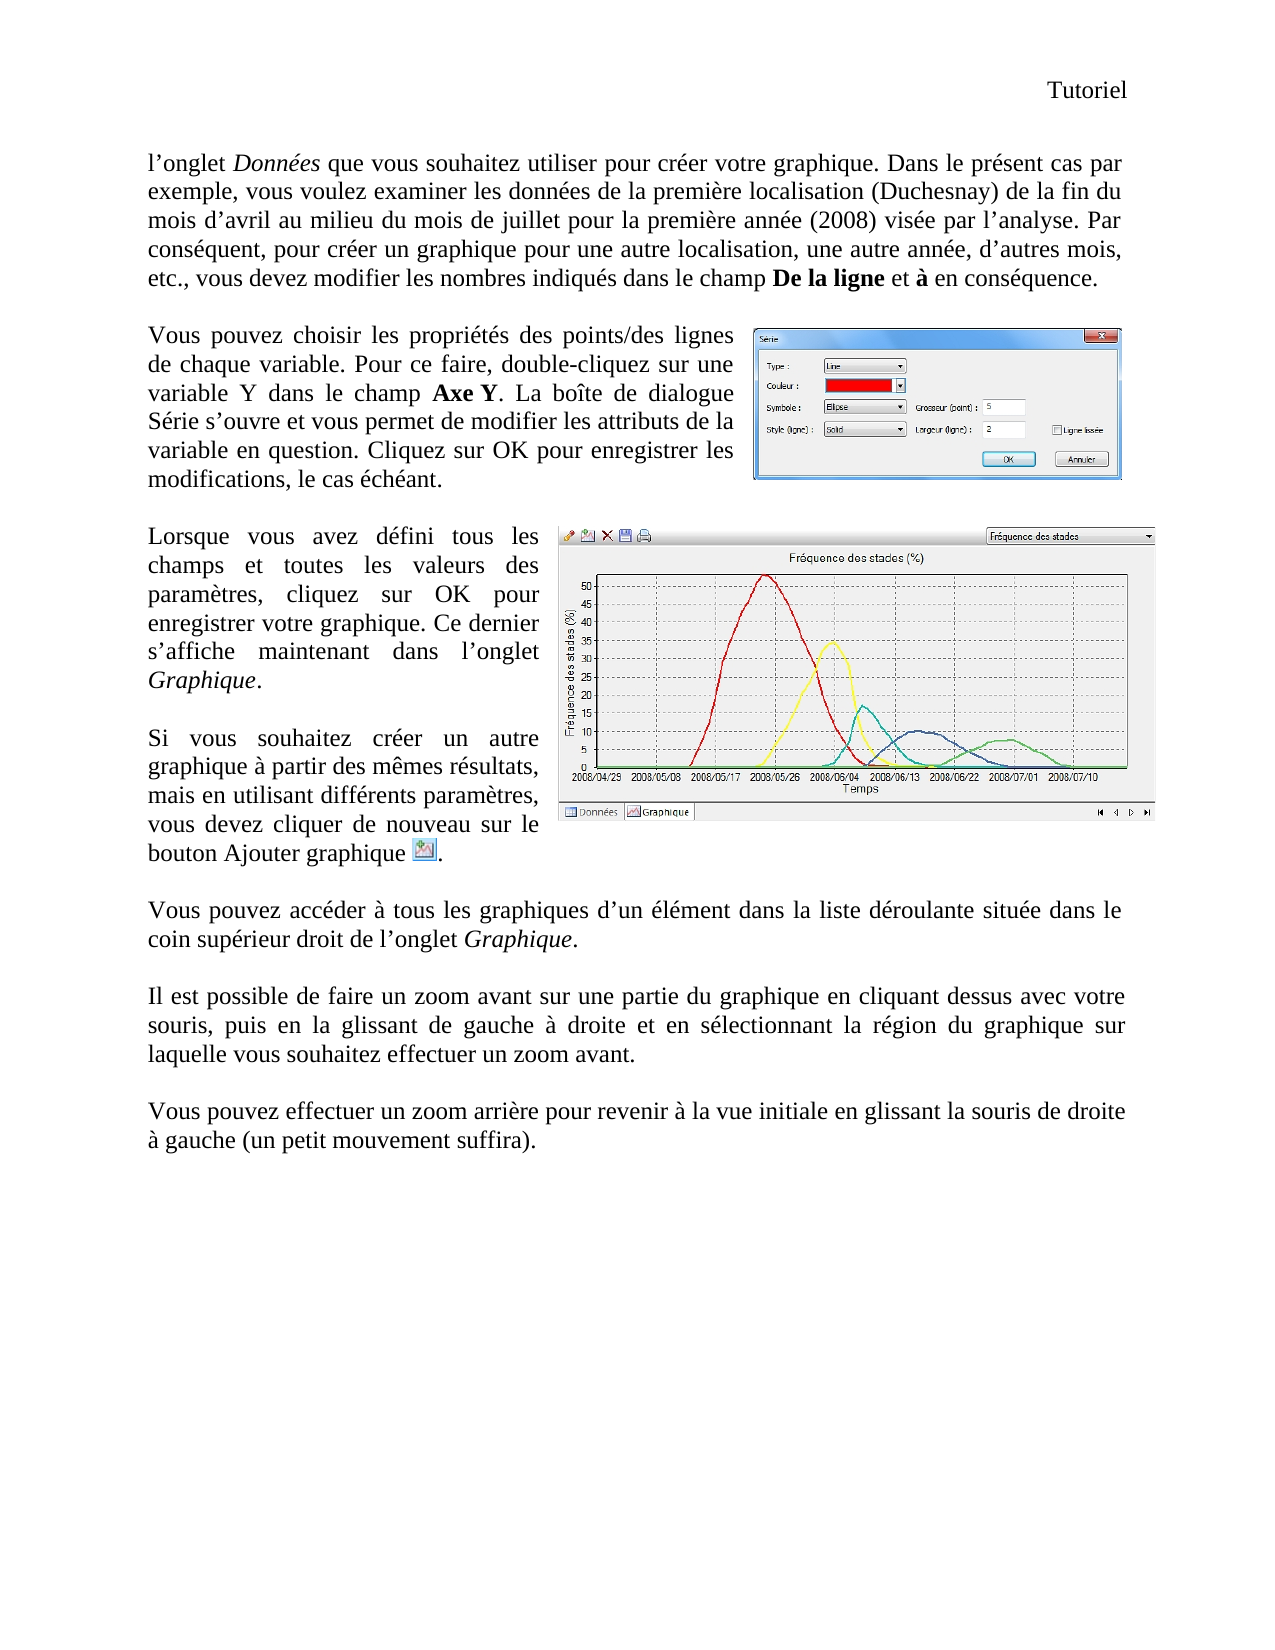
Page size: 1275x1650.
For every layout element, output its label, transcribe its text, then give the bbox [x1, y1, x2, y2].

text Vous pouvez accéder à tous les graphiques d’un élément dans la liste déroulante située dans le coin supérieur droit de l’onglet Graphique. [148, 895, 1123, 953]
text Vous pouvez effectuer un zoom arrière pour revenir à la vue initiale en glissant la souris de droite à gauche (un petit mouvement suffira). [148, 1096, 1127, 1154]
text Lorsque vous avez défini tous les champs et toutes les valeurs des paramètres, cliquez sur OK pour enregistrer votre graphique. Ce dernier s’affiche maintenant dans l’onglet Graphique. [148, 521, 1123, 694]
picture [558, 526, 1156, 821]
picture [753, 328, 1122, 480]
text l’onglet Données que vous souhaitez utiliser pour créer votre graphique. Dans le présent cas par exemple, vous voulez examiner les données de la première localisation (Duchesnay) de la fin du mois d’avril au milieu du mois de juillet pour la première année (2008) visée par l’analyse. Par conséquent, pour créer un graphique pour une autre localisation, une autre année, d’autres mois, etc., vous devez modifier les nombres indiqués dans le champ De la ligne et à en conséquence. [148, 148, 1123, 291]
text Vous pouvez choisir les propriétés des points/des lignes de chaque variable. Pour ce faire, double-cliquez sur une variable Y dans le champ Axe Y. La boîte de dialogue Série s’ouvre et vous permet de modifier les attributs de la variable en question. Cliquez sur OK pour enregistrer les modifications, le cas échéant. [148, 320, 1123, 493]
text Il est possible de faire un zoom avant sur une partie du graphique en cliquant dessus avec votre souris, puis en la glissant de gauche à droite et en sélectionnant la région du graphique sur laquelle vous souhaitez effectuer un zoom avant. [148, 981, 1127, 1068]
text Si vous souhaitez créer un autre graphique à partir des mêmes résultats, mais en utilisant différents paramètres, vous devez cliquer de nouveau sur le bouton Ajouter graphique . [148, 723, 1123, 866]
picture [412, 838, 437, 861]
